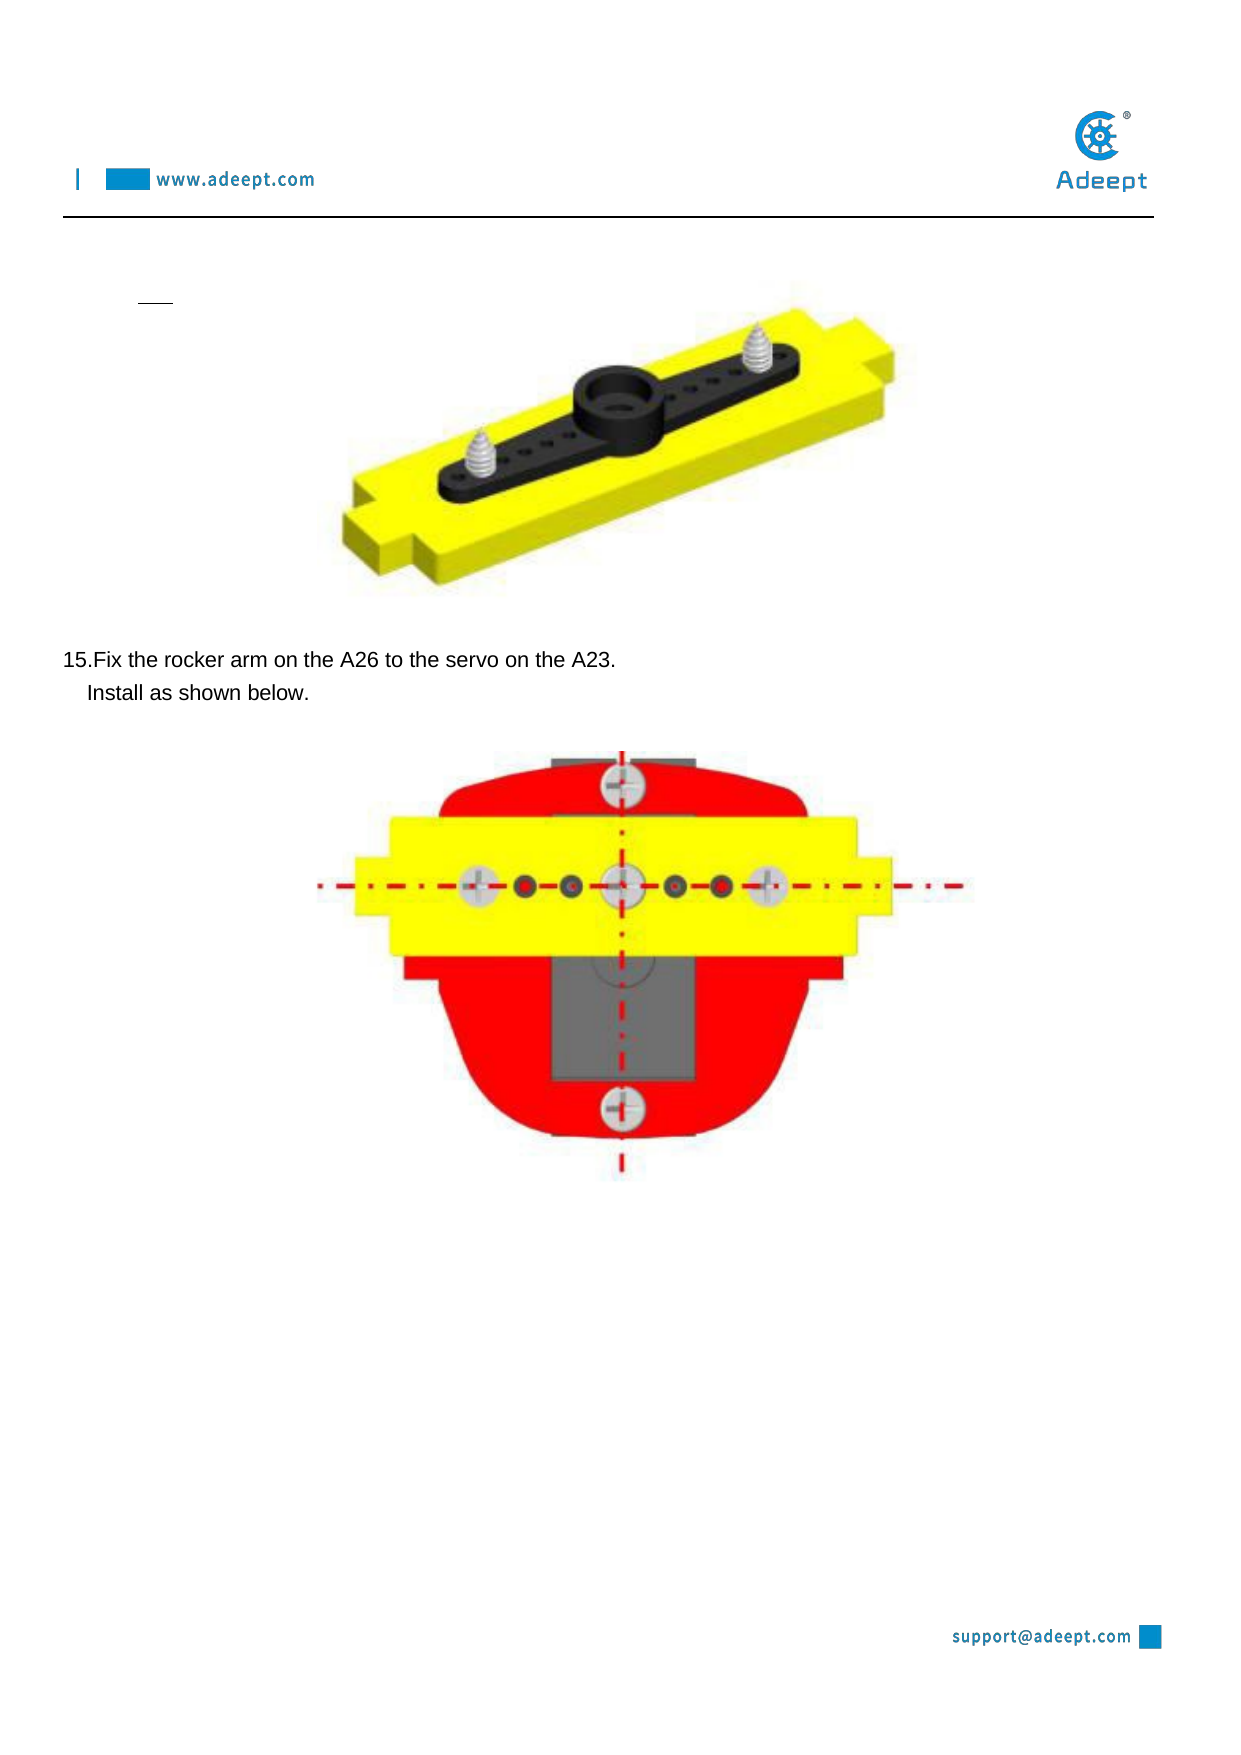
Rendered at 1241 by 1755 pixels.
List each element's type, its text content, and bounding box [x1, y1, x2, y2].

list Fix the rocker arm on the A26 to the servo on the A23. Install as shown below. [63, 248, 646, 705]
picture [75, 167, 343, 191]
picture [1056, 111, 1147, 192]
picture [317, 218, 923, 640]
picture [947, 1625, 1139, 1649]
picture [267, 751, 989, 1183]
